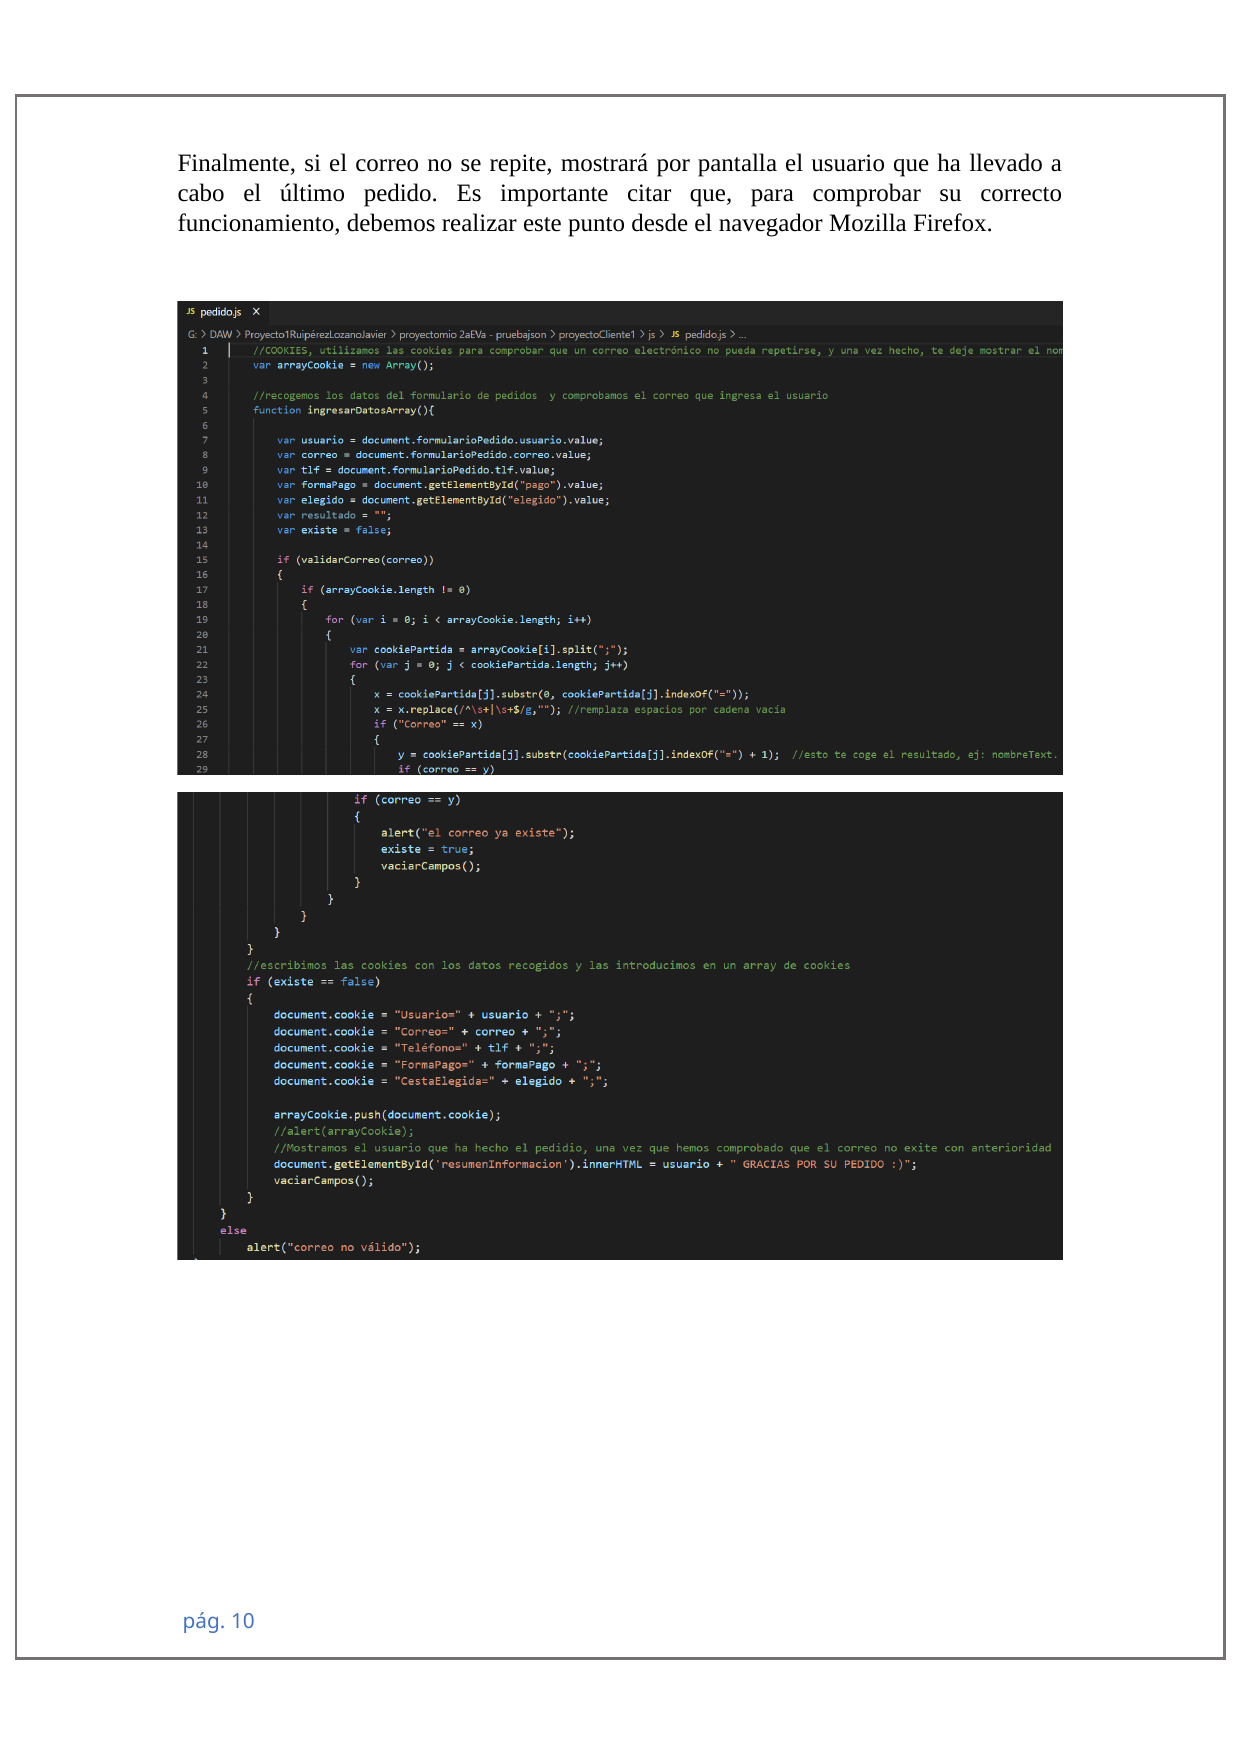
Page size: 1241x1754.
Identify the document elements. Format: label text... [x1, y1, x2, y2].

text Finalmente, si el correo no se repite, mostrará por pantalla el usuario que ha llevado a cabo el último pedido. Es importante citar que, para comprobar su correcto funcionamiento, debemos realizar este punto desde el navegador Mozilla Firefox. [177, 148, 1063, 237]
